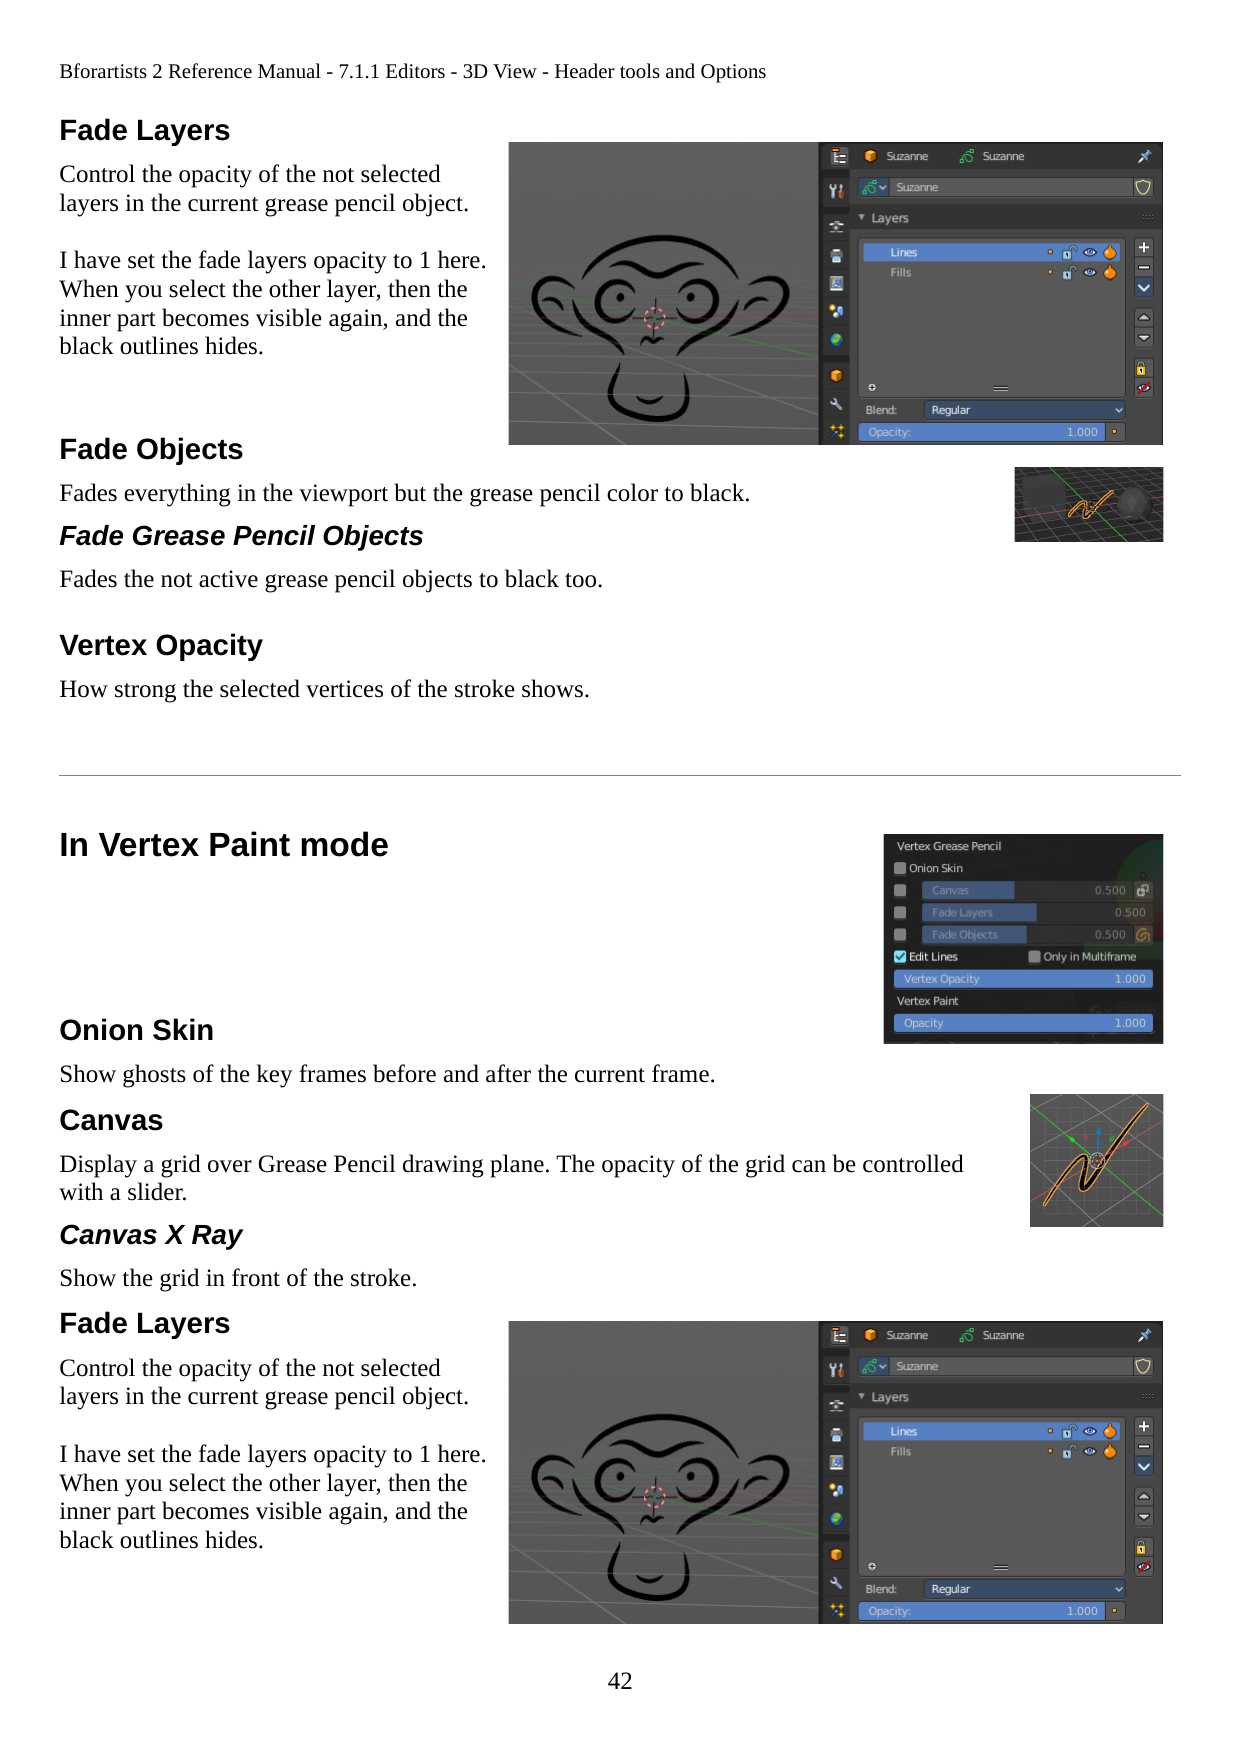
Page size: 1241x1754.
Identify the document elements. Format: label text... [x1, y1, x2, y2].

subtitle Canvas X Ray [59, 1219, 1181, 1251]
subtitle In Vertex Paint mode [59, 825, 1181, 864]
picture [883, 834, 1164, 1044]
text Fades the not active grease pencil objects to black too. [59, 564, 1181, 593]
picture [1030, 1094, 1164, 1227]
text Fades everything in the viewport but the grease pencil color to black. [59, 478, 1014, 507]
subtitle Fade Layers [59, 113, 1181, 146]
text I have set the fade layers opacity to 1 here. When you select the other layer, then the inner part becomes visible again, and the black outlines hides. [59, 245, 508, 360]
picture [508, 1321, 1164, 1624]
text Control the opacity of the not selected layers in the current grease pencil object. [59, 159, 508, 216]
subtitle [1164, 1102, 1181, 1136]
subtitle Vertex Opacity [59, 628, 1181, 661]
picture [508, 142, 1164, 445]
text I have set the fade layers opacity to 1 here. When you select the other layer, then the inner part becomes visible again, and the black outlines hides. [59, 1439, 508, 1554]
subtitle Fade Objects [59, 432, 1181, 466]
subtitle Canvas [59, 1102, 1030, 1136]
text How strong the selected vertices of the stroke shows. [59, 674, 1181, 703]
subtitle Onion Skin [59, 1013, 1181, 1047]
text Control the opacity of the not selected layers in the current grease pencil object. [59, 1353, 508, 1410]
picture [1014, 467, 1164, 542]
subtitle Fade Grease Pencil Objects [59, 520, 1181, 552]
text Show the grid in front of the stroke. [59, 1263, 1181, 1292]
subtitle Fade Layers [59, 1306, 1181, 1340]
text Show ghosts of the key frames before and after the current frame. [59, 1059, 1181, 1088]
text Display a grid over Grease Pencil drawing plane. The opacity of the grid can be controlled with a slider. [59, 1149, 1030, 1206]
